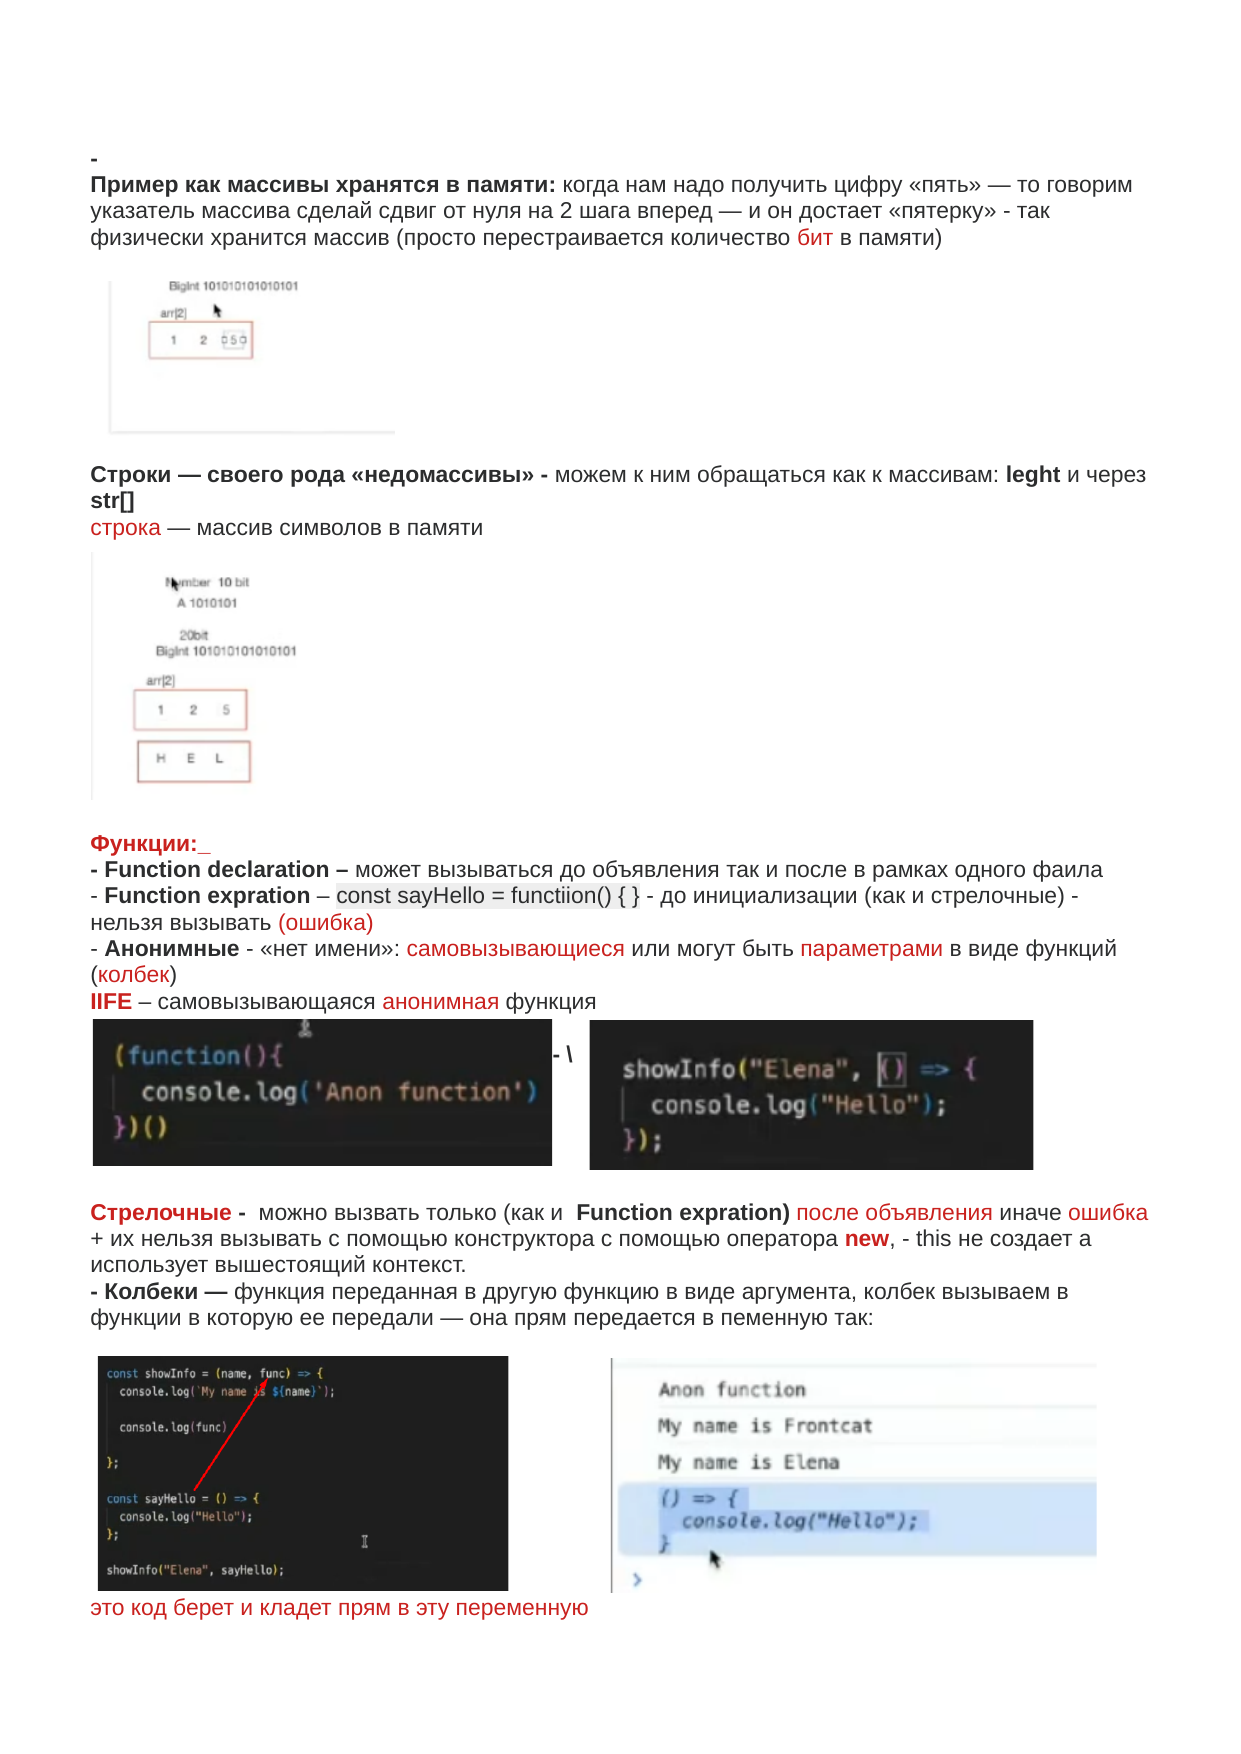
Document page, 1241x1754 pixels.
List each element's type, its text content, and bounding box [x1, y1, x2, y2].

text Строки — своего рода «недомассивы» - можем к ним обращаться как к массивам: leght и через str[] [90, 461, 1150, 513]
text [1034, 1041, 1150, 1067]
text Пример как массивы хранятся в памяти: когда нам надо получить цифру «пять» — то говорим указатель массива сделай сдвиг от нуля на 2 шага вперед — и он достает «пятерку» - так физически хранится массив (просто перестраивается количество бит в памяти) [90, 171, 1150, 250]
text Стрелочные - можно вызвать только (как и Function expration) после объявления иначе ошибка [90, 1199, 1150, 1225]
picture [92, 1019, 553, 1166]
picture [91, 552, 458, 800]
text IIFE – самовызывающаяся анонимная функция [90, 988, 1150, 1014]
picture [610, 1358, 1097, 1593]
text - [90, 144, 1150, 171]
text - Анонимные - «нет имени»: самовызывающиеся или могут быть параметрами в виде функций (колбек) [90, 935, 1150, 988]
text это код берет и кладет прям в эту переменную [90, 1594, 1150, 1620]
text - Function expration – const sayHello = functiion() { } - до инициализации (как и стрелочные) - нельзя вызывать (ошибка) [90, 882, 1150, 935]
text - Колбеки — функция переданная в другую функцию в виде аргумента, колбек вызываем в функции в которую ее передали — она прям передается в пеменную так: [90, 1278, 1150, 1330]
text строка — массив символов в памяти [90, 513, 1150, 540]
picture [97, 1356, 509, 1591]
picture [589, 1020, 1034, 1170]
picture [97, 281, 395, 448]
text - Function declaration – может вызываться до объявления так и после в рамках одного фаила [90, 856, 1150, 882]
text Функции:_ [90, 830, 1150, 856]
text + их нельзя вызывать с помощью конструктора с помощью оператора new, - this не создает а использует вышестоящий контекст. [90, 1225, 1150, 1278]
text - \ [553, 1041, 589, 1067]
